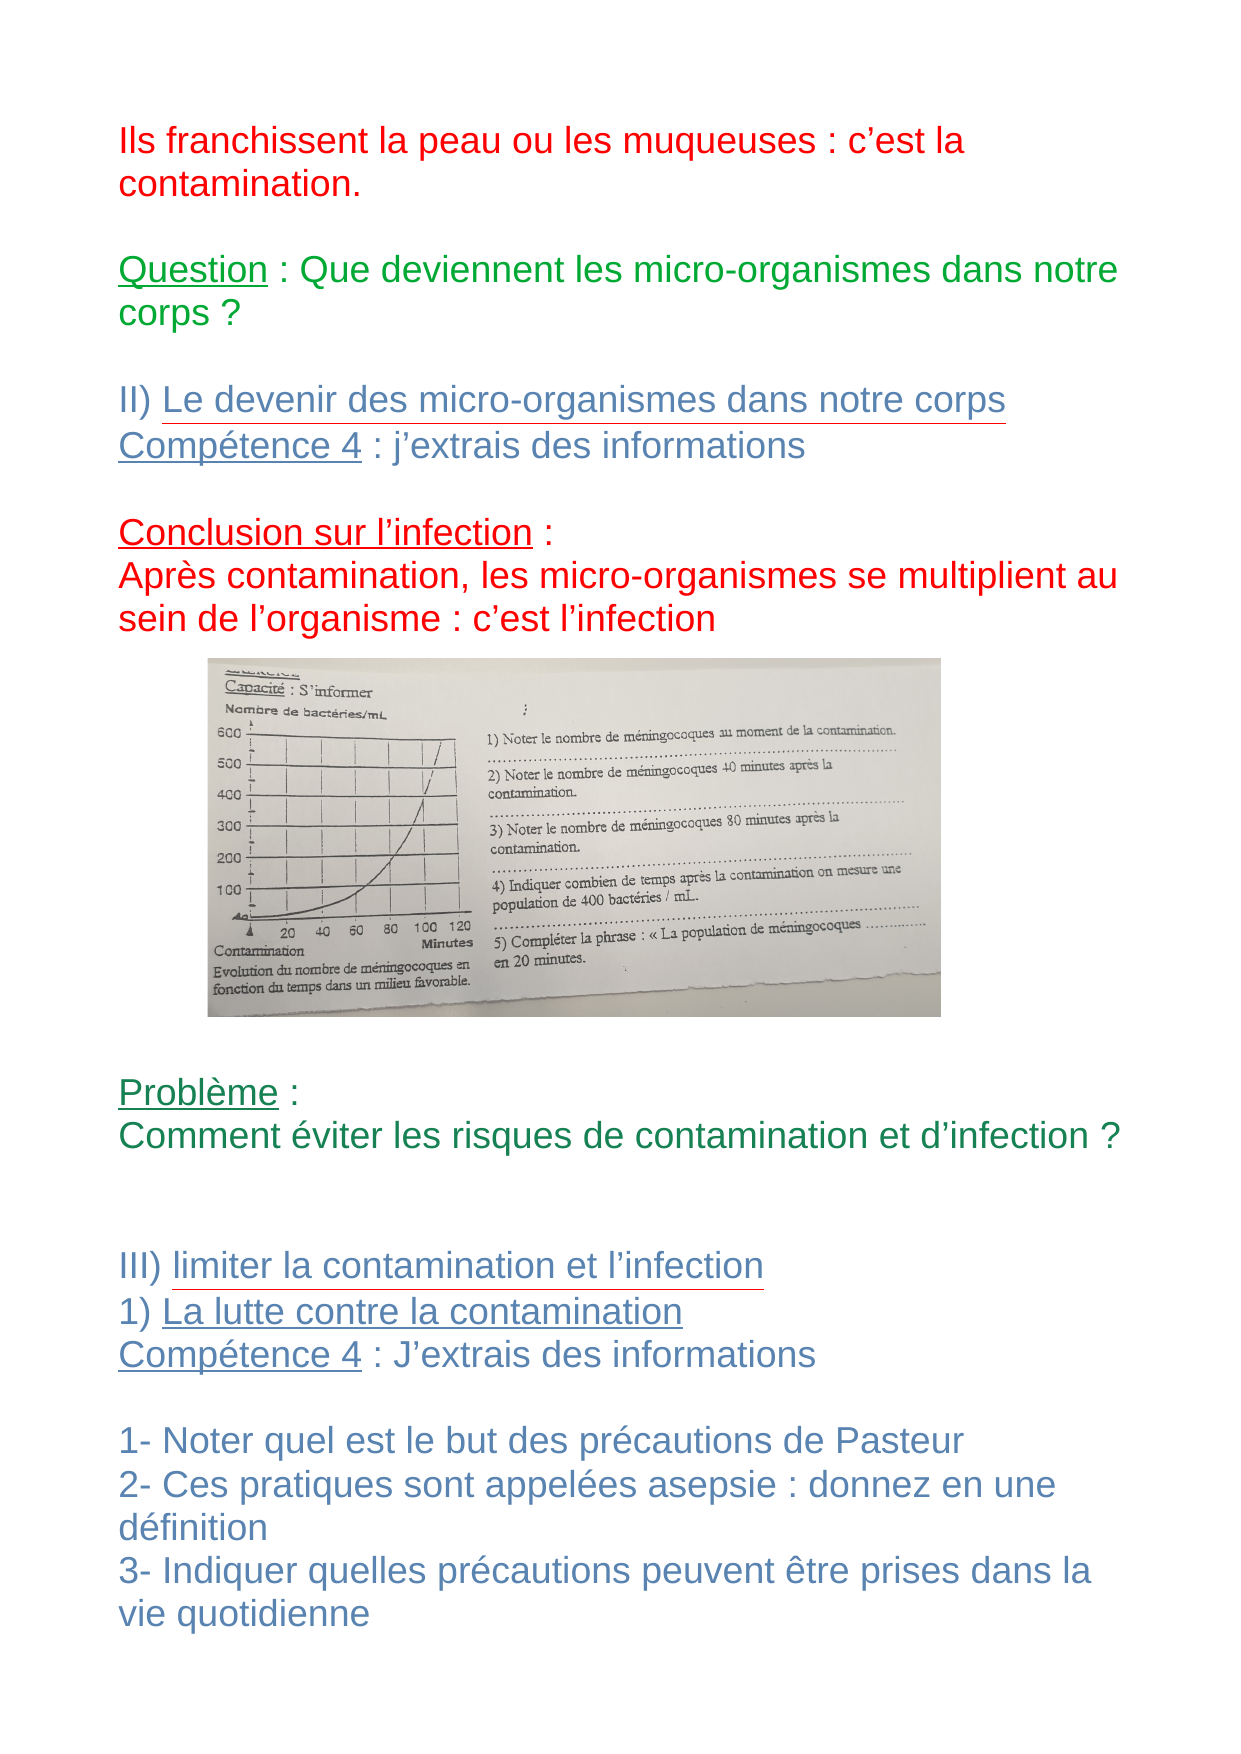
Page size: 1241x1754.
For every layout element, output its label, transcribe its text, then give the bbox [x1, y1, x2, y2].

text Après contamination, les micro-organismes se multiplient au sein de l’organisme : c’est l’infection [118, 553, 1122, 639]
text Problème : [118, 1070, 1122, 1113]
text Ils franchissent la peau ou les muqueuses : c’est la contamination. [118, 118, 1122, 204]
text Question : Que deviennent les micro-organismes dans notre corps ? [118, 247, 1122, 334]
picture [207, 658, 941, 834]
text Compétence 4 : j’extrais des informations [118, 423, 1122, 467]
text 2- Ces pratiques sont appelées asepsie : donnez en une définition [118, 1462, 1122, 1548]
text III) limiter la contamination et l’infection [118, 1243, 1122, 1289]
text Compétence 4 : J’extrais des informations [118, 1332, 1122, 1376]
text 1) La lutte contre la contamination [118, 1289, 1122, 1332]
text 3- Indiquer quelles précautions peuvent être prises dans la vie quotidienne [118, 1548, 1122, 1634]
text II) Le devenir des micro-organismes dans notre corps [118, 377, 1122, 423]
text Conclusion sur l’infection : [118, 510, 1122, 553]
text 1- Noter quel est le but des précautions de Pasteur [118, 1419, 1122, 1462]
text Comment éviter les risques de contamination et d’infection ? [118, 1113, 1122, 1157]
